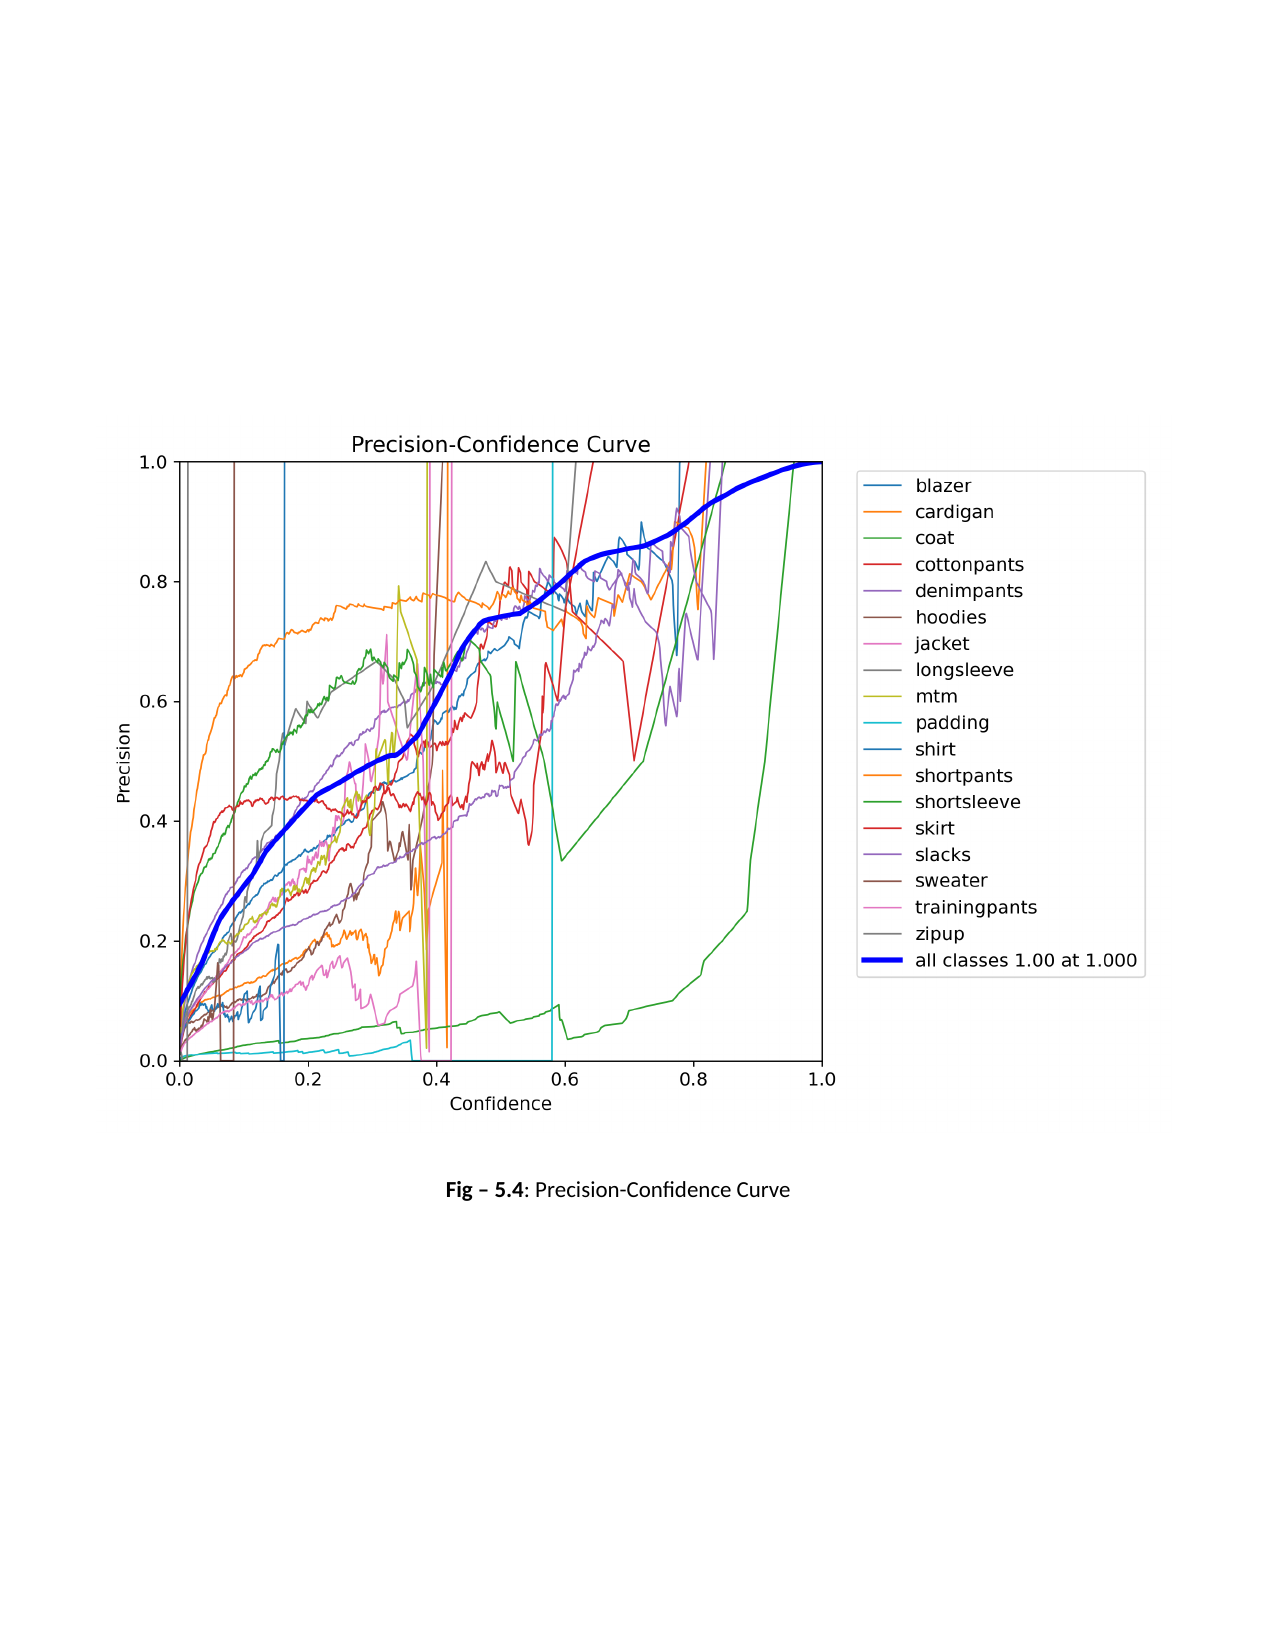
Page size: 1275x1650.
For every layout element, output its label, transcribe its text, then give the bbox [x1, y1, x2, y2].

picture [95, 415, 1172, 1133]
text Fig – 5.4: Precision-Confidence Curve [446, 1175, 853, 1203]
